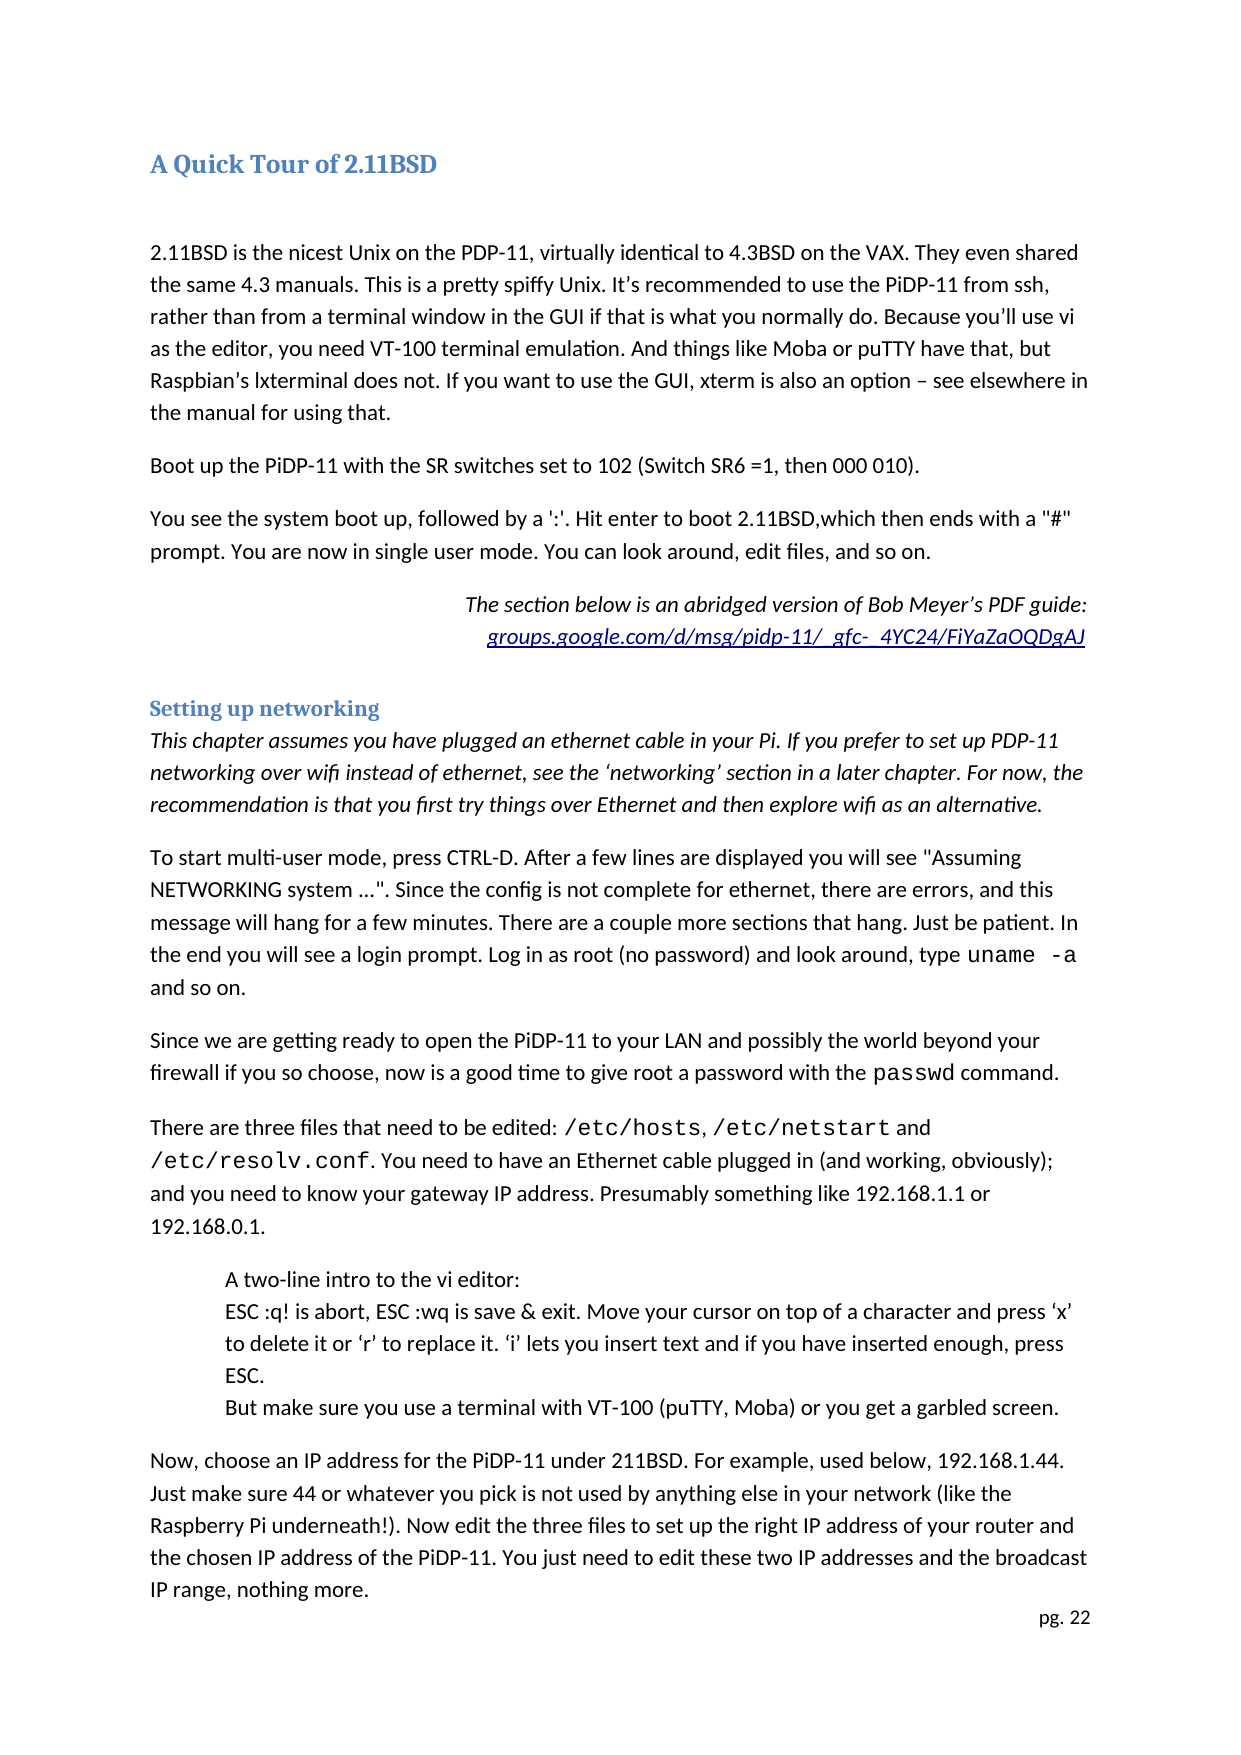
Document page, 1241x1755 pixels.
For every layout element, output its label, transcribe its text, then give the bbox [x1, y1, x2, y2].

text The section below is an abridged version of Bob Meyer’s PDF guide: groups.google.com/d/msg/pidp-11/_gfc-_4YC24/FiYaZaOQDgAJ [150, 590, 1090, 650]
text A two-line intro to the vi editor: ESC :q! is abort, ESC :wq is save & exit. Move your cursor on top of a character and press ‘x’ to delete it or ‘r’ to replace it. ‘i’ lets you insert text and if you have inserted enough, press ESC. But make sure you use a terminal with VT-100 (puTTY, Moba) or you get a garbled screen. [225, 1265, 1090, 1422]
text Boot up the PiDP-11 with the SR switches set to 102 (Switch SR6 =1, then 000 010). [150, 452, 1090, 479]
text Since we are getting ready to open the PiDP-11 to your LAN and possibly the world beyond your firewall if you so choose, now is a good time to give root a password with the passwd command. [150, 1026, 1090, 1088]
text There are three files that need to be edited: /etc/hosts, /etc/netstart and /etc/resolv.conf. You need to have an Ethernet cable plugged in (and working, obviously); and you need to know your gateway IP address. Presumably something like 192.168.1.1 or 192.168.0.1. [150, 1113, 1090, 1240]
text Setting up networking [150, 696, 1090, 722]
text You see the system boot up, followed by a ':'. Hit enter to boot 2.11BSD,which then ends with a "#" prompt. You are now in single user mode. You can look around, edit files, and so on. [150, 504, 1090, 565]
text This chapter assumes you have plugged an ethernet cable in your Pi. If you prefer to set up PDP-11 networking over wifi instead of ethernet, see the ‘networking’ section in a later chapter. For now, the recommendation is that you first try things over Ethernet and then explore wifi as an alternative. [150, 726, 1090, 818]
subtitle A Quick Tour of 2.11BSD [150, 149, 1090, 180]
text 2.11BSD is the nicest Unix on the PDP-11, virtually identical to 4.3BSD on the VAX. They even shared the same 4.3 manuals. This is a pretty spiffy Unix. It’s recommended to use the PiDP-11 from ssh, rather than from a terminal window in the GUI if that is what you normally do. Because you’ll use vi as the editor, you need VT-100 terminal emulation. And things like Moba or puTTY have that, but Raspbian’s lxterminal does not. If you want to use the GUI, xterm is also an option – see elsewhere in the manual for using that. [150, 238, 1090, 427]
text To start multi-user mode, press CTRL-D. After a few lines are displayed you will see "Assuming NETWORKING system ...". Since the config is not complete for ethernet, there are errors, and this message will hang for a few minutes. There are a couple more sections that hang. Just be patient. In the end you will see a login prompt. Log in as root (no password) and look around, type uname -a and so on. [150, 843, 1090, 1001]
text Now, choose an IP address for the PiDP-11 under 211BSD. For example, used below, 192.168.1.44. Just make sure 44 or whatever you pick is not used by anything else in your network (like the Raspberry Pi underneath!). Now edit the three files to set up the right IP address of your router and the chosen IP address of the PiDP-11. You just need to edit these two IP addresses and the broadcast IP range, nothing more. [150, 1447, 1090, 1603]
